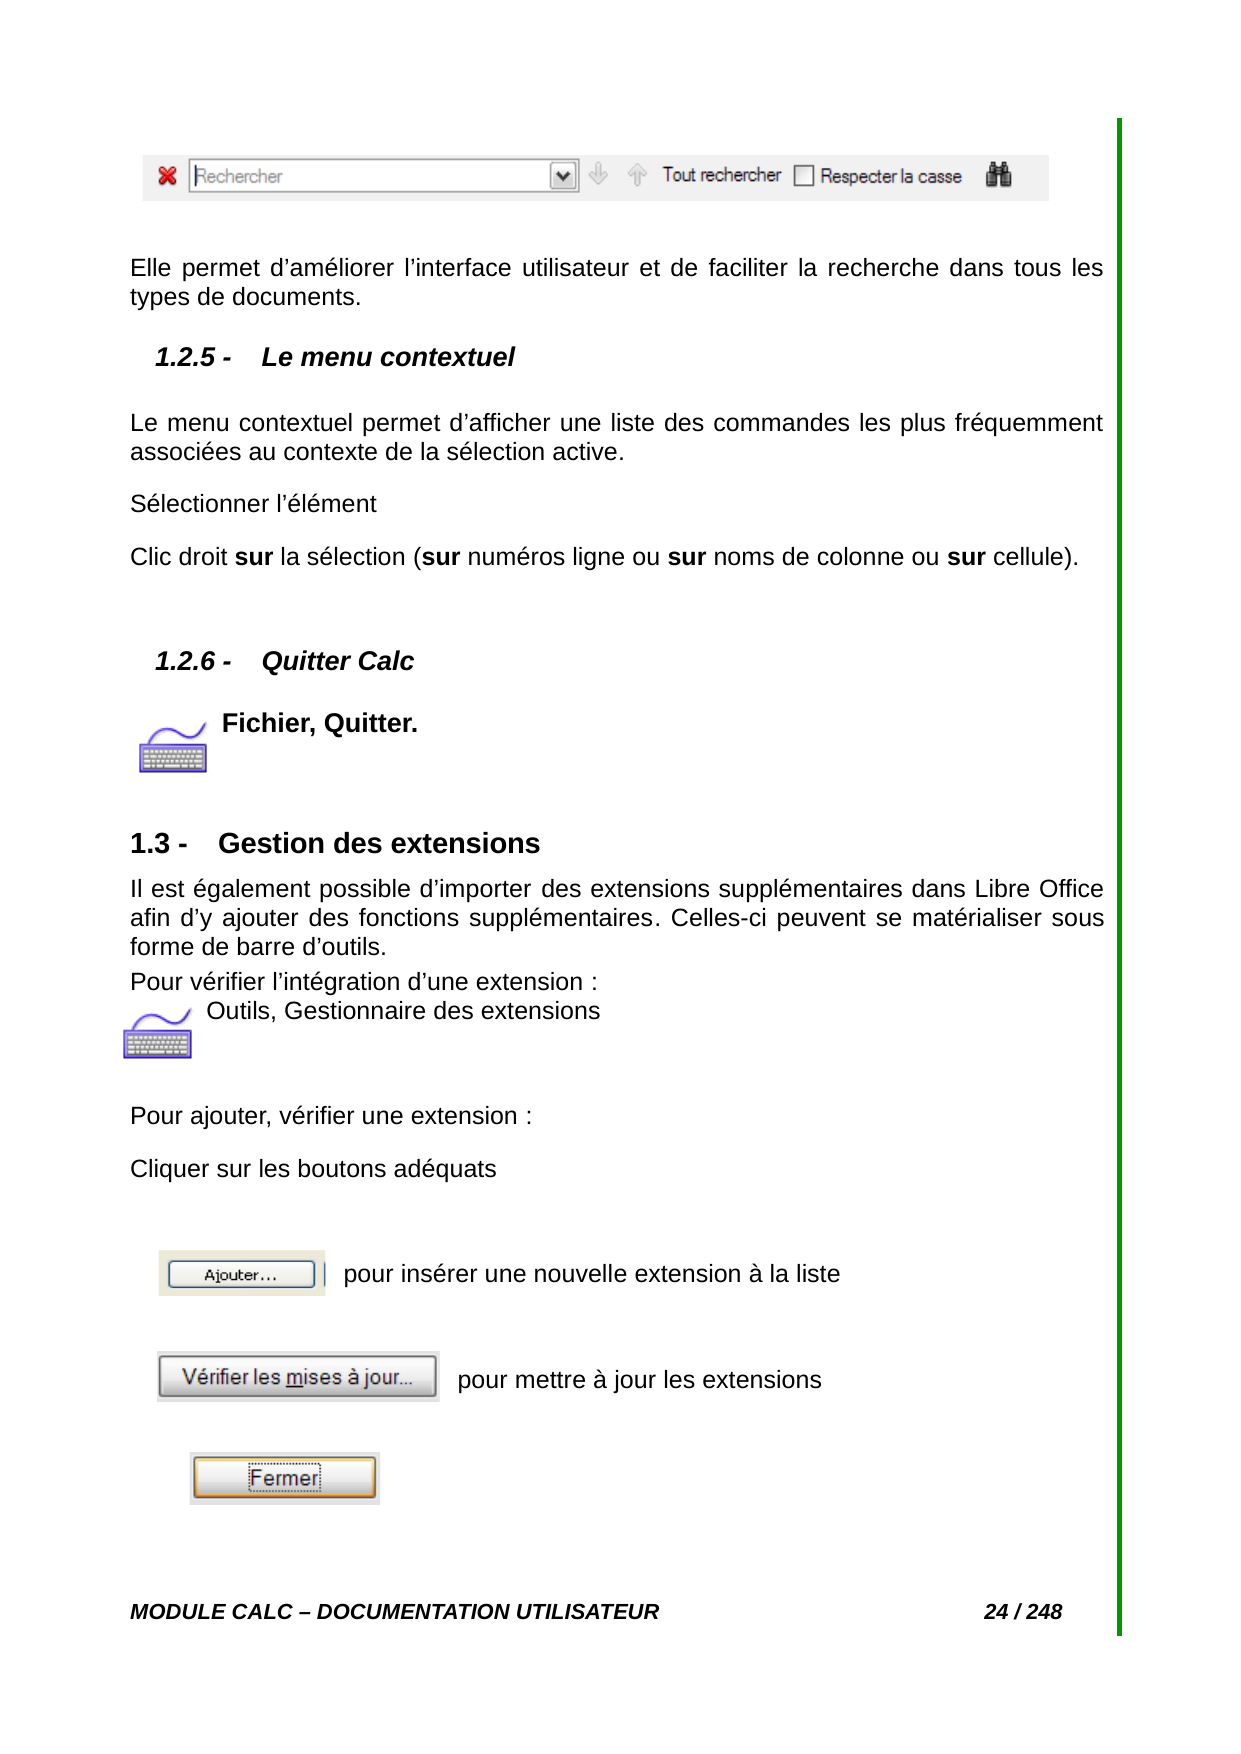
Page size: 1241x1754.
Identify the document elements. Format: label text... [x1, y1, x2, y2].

subtitle Le menu contextuel [155, 341, 1105, 372]
subtitle Quitter Calc [155, 644, 1105, 676]
picture [135, 712, 210, 787]
text pour insérer une nouvelle extension à la liste [326, 1259, 1105, 1288]
text Fichier, Quitter. [130, 707, 1105, 738]
text Il est également possible d’importer des extensions supplémentaires dans Libre Office afin d’y ajouter des fonctions supplémentaires. Celles-ci peuvent se matérialiser sous forme de barre d’outils. [130, 873, 1105, 961]
picture [158, 1249, 326, 1296]
text pour mettre à jour les extensions [440, 1365, 1105, 1394]
text [130, 1365, 156, 1394]
picture [189, 1452, 381, 1505]
text Le menu contextuel permet d’afficher une liste des commandes les plus fréquemment associées au contexte de la sélection active. [130, 408, 1105, 466]
text Pour ajouter, vérifier une extension : [130, 1101, 1105, 1130]
text Clic droit sur la sélection (sur numéros ligne ou sur noms de colonne ou sur cellule). [130, 542, 1105, 571]
text Sélectionner l’élément [130, 489, 1105, 518]
text Pour vérifier l’intégration d’une extension : [130, 967, 1105, 996]
picture [142, 155, 1049, 201]
picture [156, 1351, 440, 1402]
picture [119, 998, 195, 1073]
text Elle permet d’améliorer l’interface utilisateur et de faciliter la recherche dans tous les types de documents. [130, 253, 1105, 311]
subtitle Gestion des extensions [130, 826, 1105, 859]
text Cliquer sur les boutons adéquats [130, 1154, 1105, 1183]
text Outils, Gestionnaire des extensions [130, 996, 1105, 1025]
